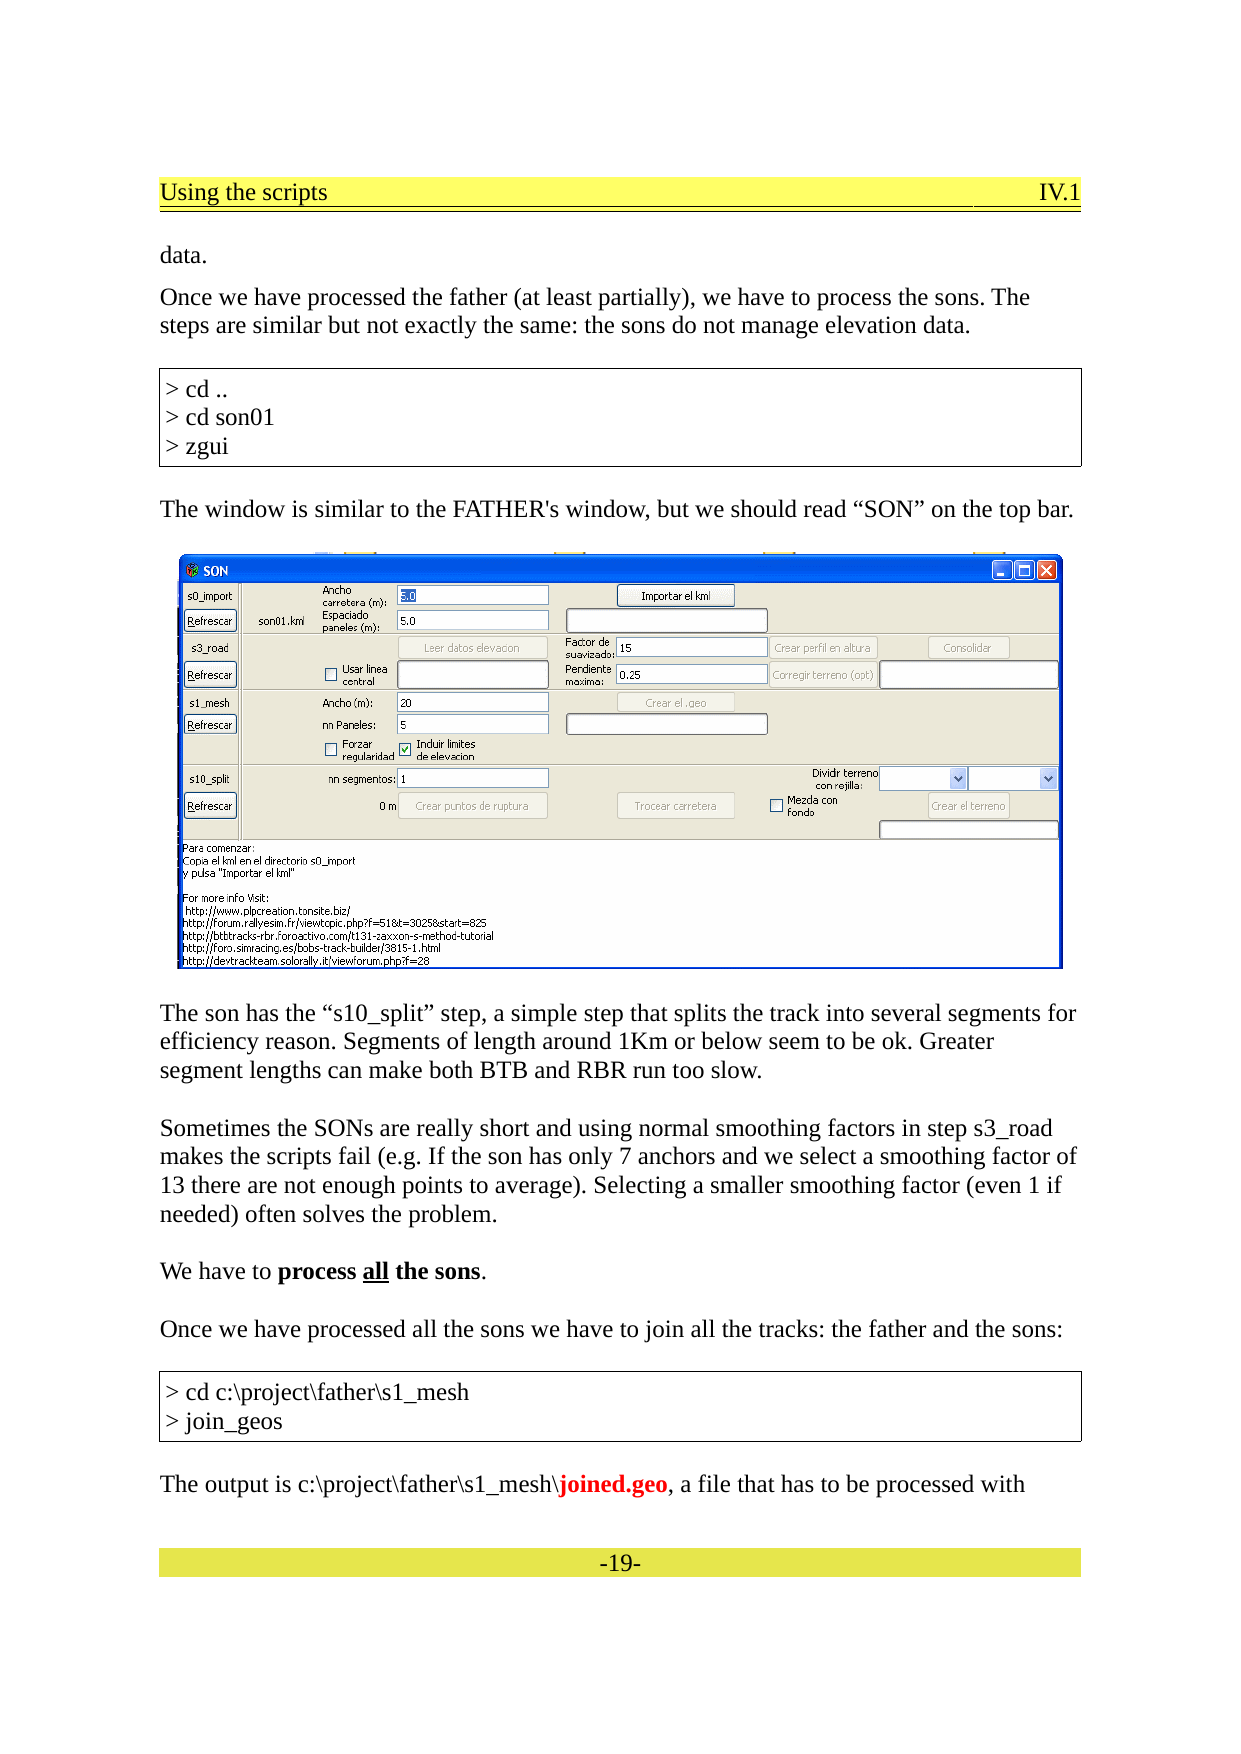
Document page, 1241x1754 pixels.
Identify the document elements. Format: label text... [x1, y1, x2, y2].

text data. [159, 240, 1081, 269]
text The window is similar to the FATHER's window, but we should read “SON” on the top bar. [159, 494, 1081, 523]
text Once we have processed all the sons we have to join all the tracks: the father and the sons: [159, 1314, 1081, 1343]
table_header > cd c:\project\father\s1_mesh > join_geos [160, 1372, 1081, 1441]
text We have to process all the sons. [159, 1256, 1081, 1285]
text Sometimes the SONs are really short and using normal smoothing factors in step s3_road makes the scripts fail (e.g. If the son has only 7 anchors and we select a smoothing factor of 13 there are not enough points to average). Selecting a smaller smoothing factor (even 1 if needed) often solves the problem. [159, 1113, 1081, 1228]
text Once we have processed the father (at least partially), we have to process the sons. The steps are similar but not exactly the same: the sons do not manage elevation data. [159, 282, 1081, 339]
table_header > cd .. > cd son01 > zgui [160, 369, 1081, 466]
picture [177, 552, 1063, 969]
text The son has the “s10_split” step, a simple step that splits the track into several segments for efficiency reason. Segments of length around 1Km or below seem to be ok. Greater segment lengths can make both BTB and RBR run too slow. [159, 998, 1081, 1084]
text The output is c:\project\father\s1_mesh\joined.geo, a file that has to be processed with [159, 1469, 1081, 1498]
